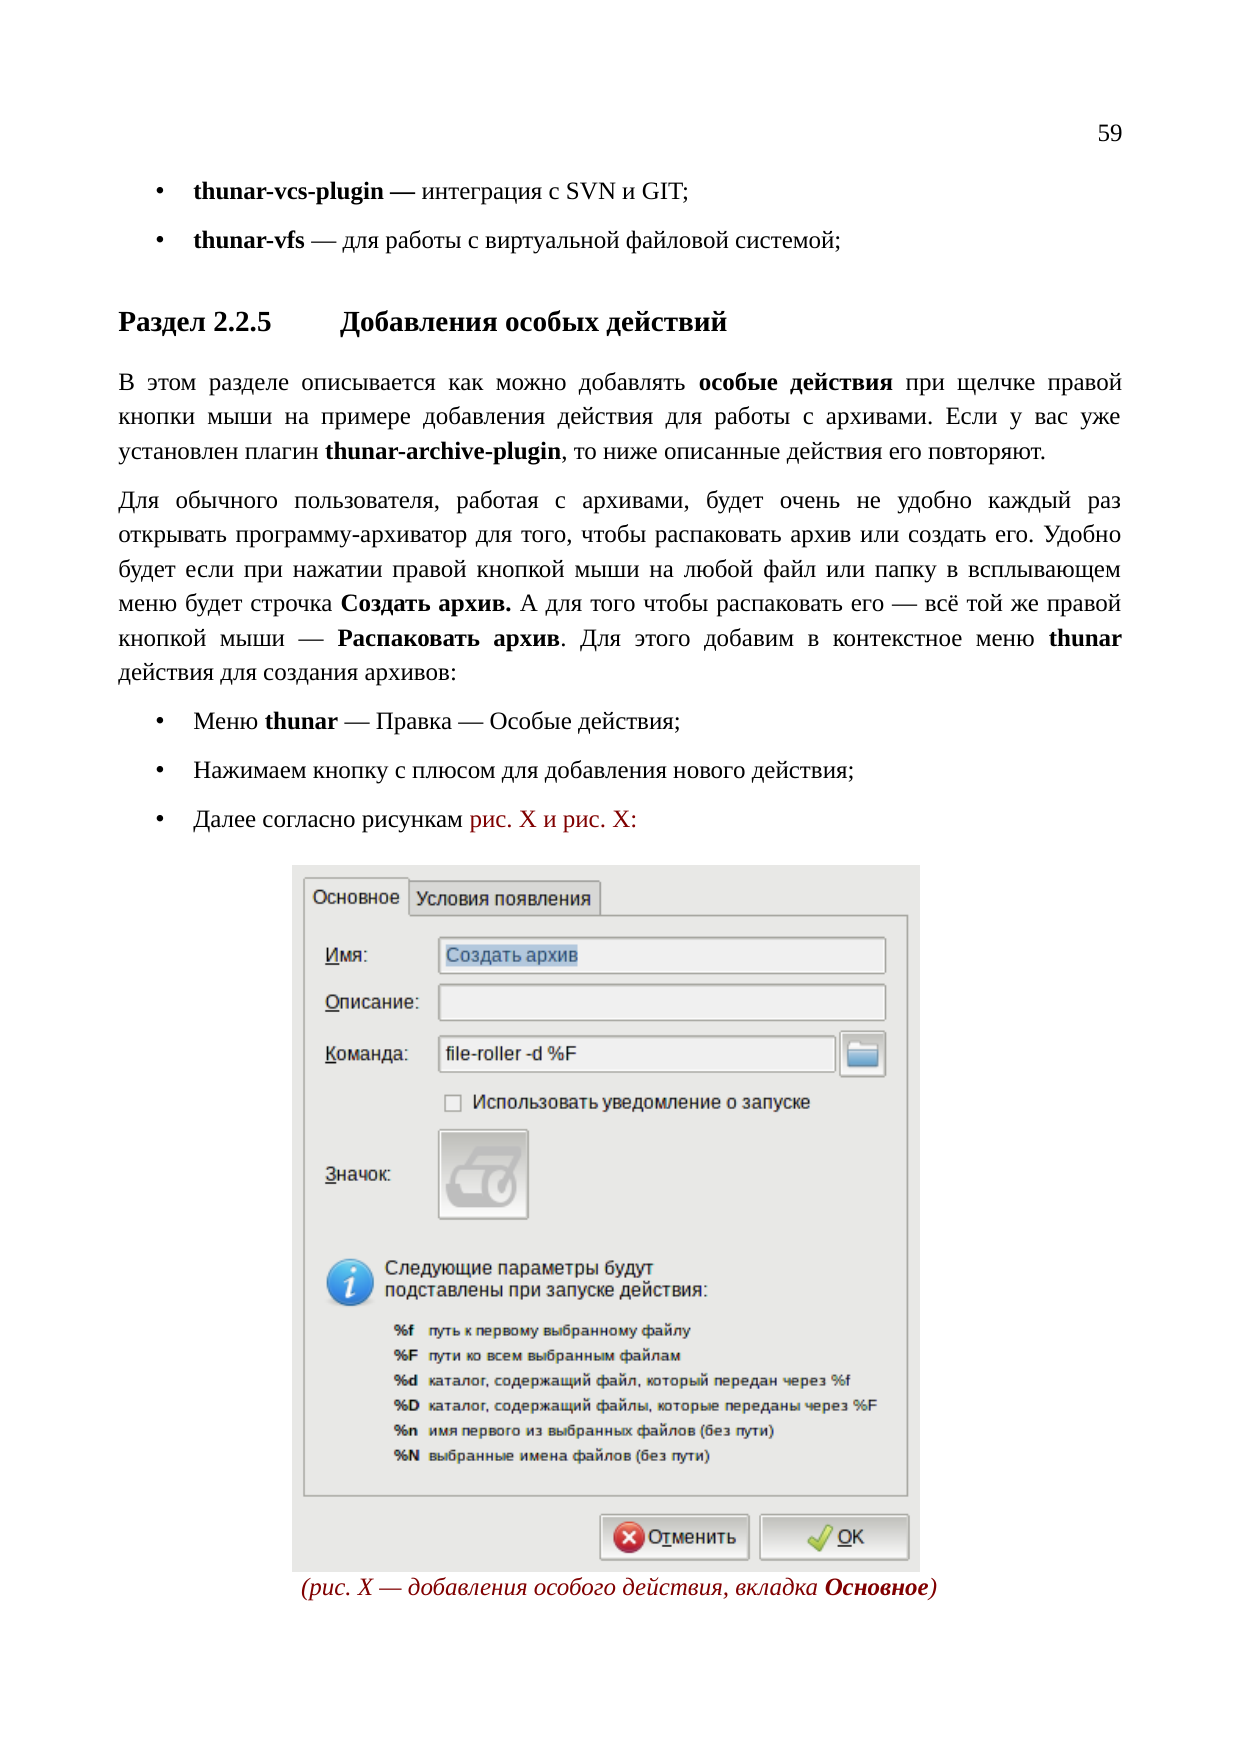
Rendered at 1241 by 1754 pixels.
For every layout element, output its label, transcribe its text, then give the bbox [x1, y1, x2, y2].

list Нажимаем кнопку с плюсом для добавления нового действия; [156, 756, 1122, 784]
text (рис. Х — добавления особого действия, вкладка Основное) [118, 854, 1122, 1601]
text В этом разделе описывается как можно добавлять особые действия при щелчке правой кнопки мыши на примере добавления действия для работы с архивами. Если у вас уже установлен плагин thunar-archive-plugin, то ниже описанные действия его повторяют. [118, 367, 1122, 465]
picture [292, 865, 920, 1572]
text Для обычного пользователя, работая с архивами, будет очень не удобно каждый раз открывать программу-архиватор для того, чтобы распаковать архив или создать его. Удобно будет если при нажатии правой кнопкой мыши на любой файл или папку в всплывающем меню будет строчка Создать архив. А для того чтобы распаковать его — всё той же правой кнопкой мыши — Распаковать архив. Для этого добавим в контекстное меню thunar действия для создания архивов: [118, 485, 1122, 686]
list thunar-vfs — для работы с виртуальной файловой системой; [156, 225, 1122, 254]
list Далее согласно рисункам рис. Х и рис. Х: [156, 804, 1122, 833]
list thunar-vcs-plugin — интеграция с SVN и GIT; [156, 176, 1122, 205]
subtitle Добавления особых действий [118, 304, 1122, 337]
list Меню thunar — Правка — Особые действия; [156, 706, 1122, 735]
